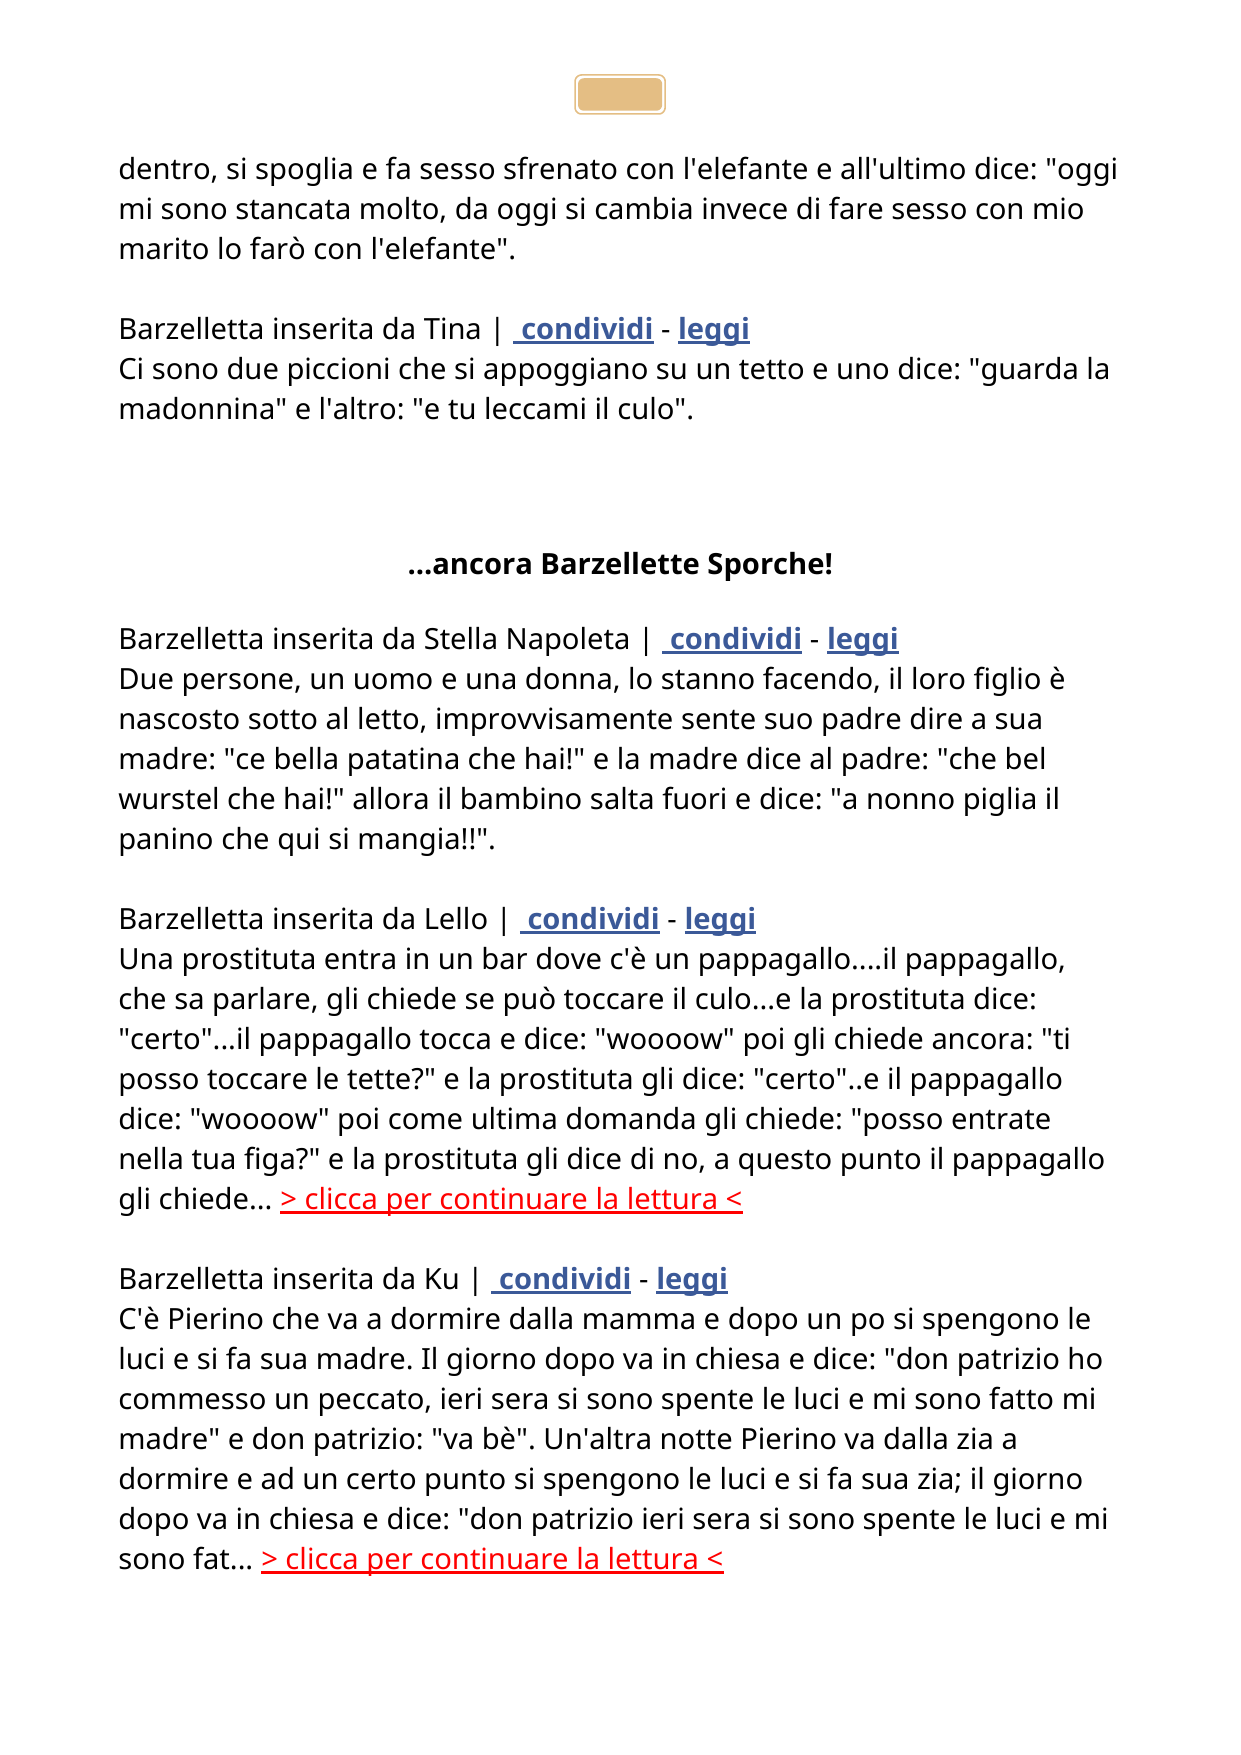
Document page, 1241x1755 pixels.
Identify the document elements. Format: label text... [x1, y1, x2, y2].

text C'è Pierino che va a dormire dalla mamma e dopo un po si spengono le luci e si fa sua madre. Il giorno dopo va in chiesa e dice: "don patrizio ho commesso un peccato, ieri sera si sono spente le luci e mi sono fatto mi madre" e don patrizio: "va bè". Un'altra notte Pierino va dalla zia a dormire e ad un certo punto si spengono le luci e si fa sua zia; il giorno dopo va in chiesa e dice: "don patrizio ieri sera si sono spente le luci e mi sono fat... > clicca per continuare la lettura < [118, 1298, 1122, 1578]
text Barzelletta inserita da Stella Napoleta | condividi - leggi [118, 618, 1122, 658]
text Due persone, un uomo e una donna, lo stanno facendo, il loro figlio è nascosto sotto al letto, improvvisamente sente suo padre dire a sua madre: "ce bella patatina che hai!" e la madre dice al padre: "che bel wurstel che hai!" allora il bambino salta fuori e dice: "a nonno piglia il panino che qui si mangia!!". [118, 658, 1122, 858]
text Barzelletta inserita da Lello | condividi - leggi [118, 858, 1122, 938]
text Una prostituta entra in un bar dove c'è un pappagallo....il pappagallo, che sa parlare, gli chiede se può toccare il culo...e la prostituta dice: "certo"...il pappagallo tocca e dice: "woooow" poi gli chiede ancora: "ti posso toccare le tette?" e la prostituta gli dice: "certo"..e il pappagallo dice: "woooow" poi come ultima domanda gli chiede: "posso entrate nella tua figa?" e la prostituta gli dice di no, a questo punto il pappagallo gli chiede... > clicca per continuare la lettura < [118, 938, 1122, 1218]
text ...ancora Barzellette Sporche! [118, 543, 1122, 583]
text Barzelletta inserita da Tina | condividi - leggi [118, 268, 1122, 348]
text Ci sono due piccioni che si appoggiano su un tetto e uno dice: "guarda la madonnina" e l'altro: "e tu leccami il culo". [118, 348, 1122, 428]
text dentro, si spoglia e fa sesso sfrenato con l'elefante e all'ultimo dice: "oggi mi sono stancata molto, da oggi si cambia invece di fare sesso con mio marito lo farò con l'elefante". [118, 148, 1122, 268]
text Barzelletta inserita da Ku | condividi - leggi [118, 1218, 1122, 1298]
